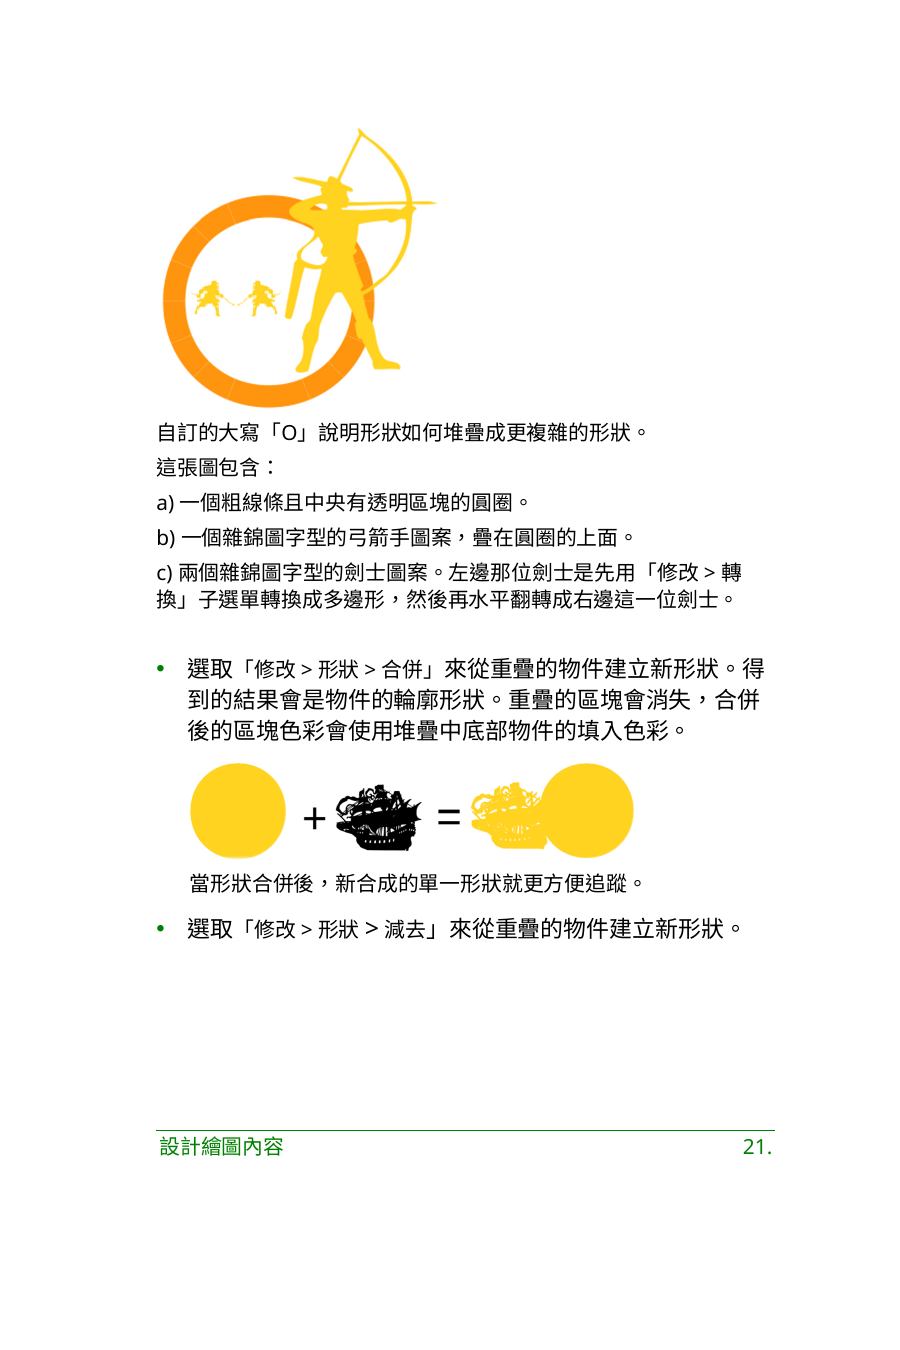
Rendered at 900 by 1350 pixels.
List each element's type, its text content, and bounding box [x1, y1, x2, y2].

list 選取「修改 > 形狀 > 減去」來從重疊的物件建立新形狀。 [156, 912, 775, 943]
table_cell 自訂的大寫「O」說明形狀如何堆疊成更複雜的形狀。 這張圖包含： a) 一個粗線條且中央有透明區塊的圓圈。 b) 一個雜錦圖字型的弓箭手圖案，疊在圓圈的上面。 c) 兩個雜錦圖字型的劍士圖案。左邊那位劍士是先用「修改 > 轉換」子選單轉換成多邊形，然後再水平翻轉成右邊這一位劍士。 [156, 411, 775, 613]
table_cell 當形狀合併後，新合成的單一形狀就更方便追蹤。 [190, 862, 775, 897]
list 選取「修改 > 形狀 > 合併」來從重疊的物件建立新形狀。得到的結果會是物件的輪廓形狀。重疊的區塊會消失，合併後的區塊色彩會使用堆疊中底部物件的填入色彩。 [156, 652, 775, 746]
picture [156, 125, 438, 409]
picture [189, 761, 634, 860]
table_header [634, 762, 775, 859]
table_header [438, 125, 775, 408]
